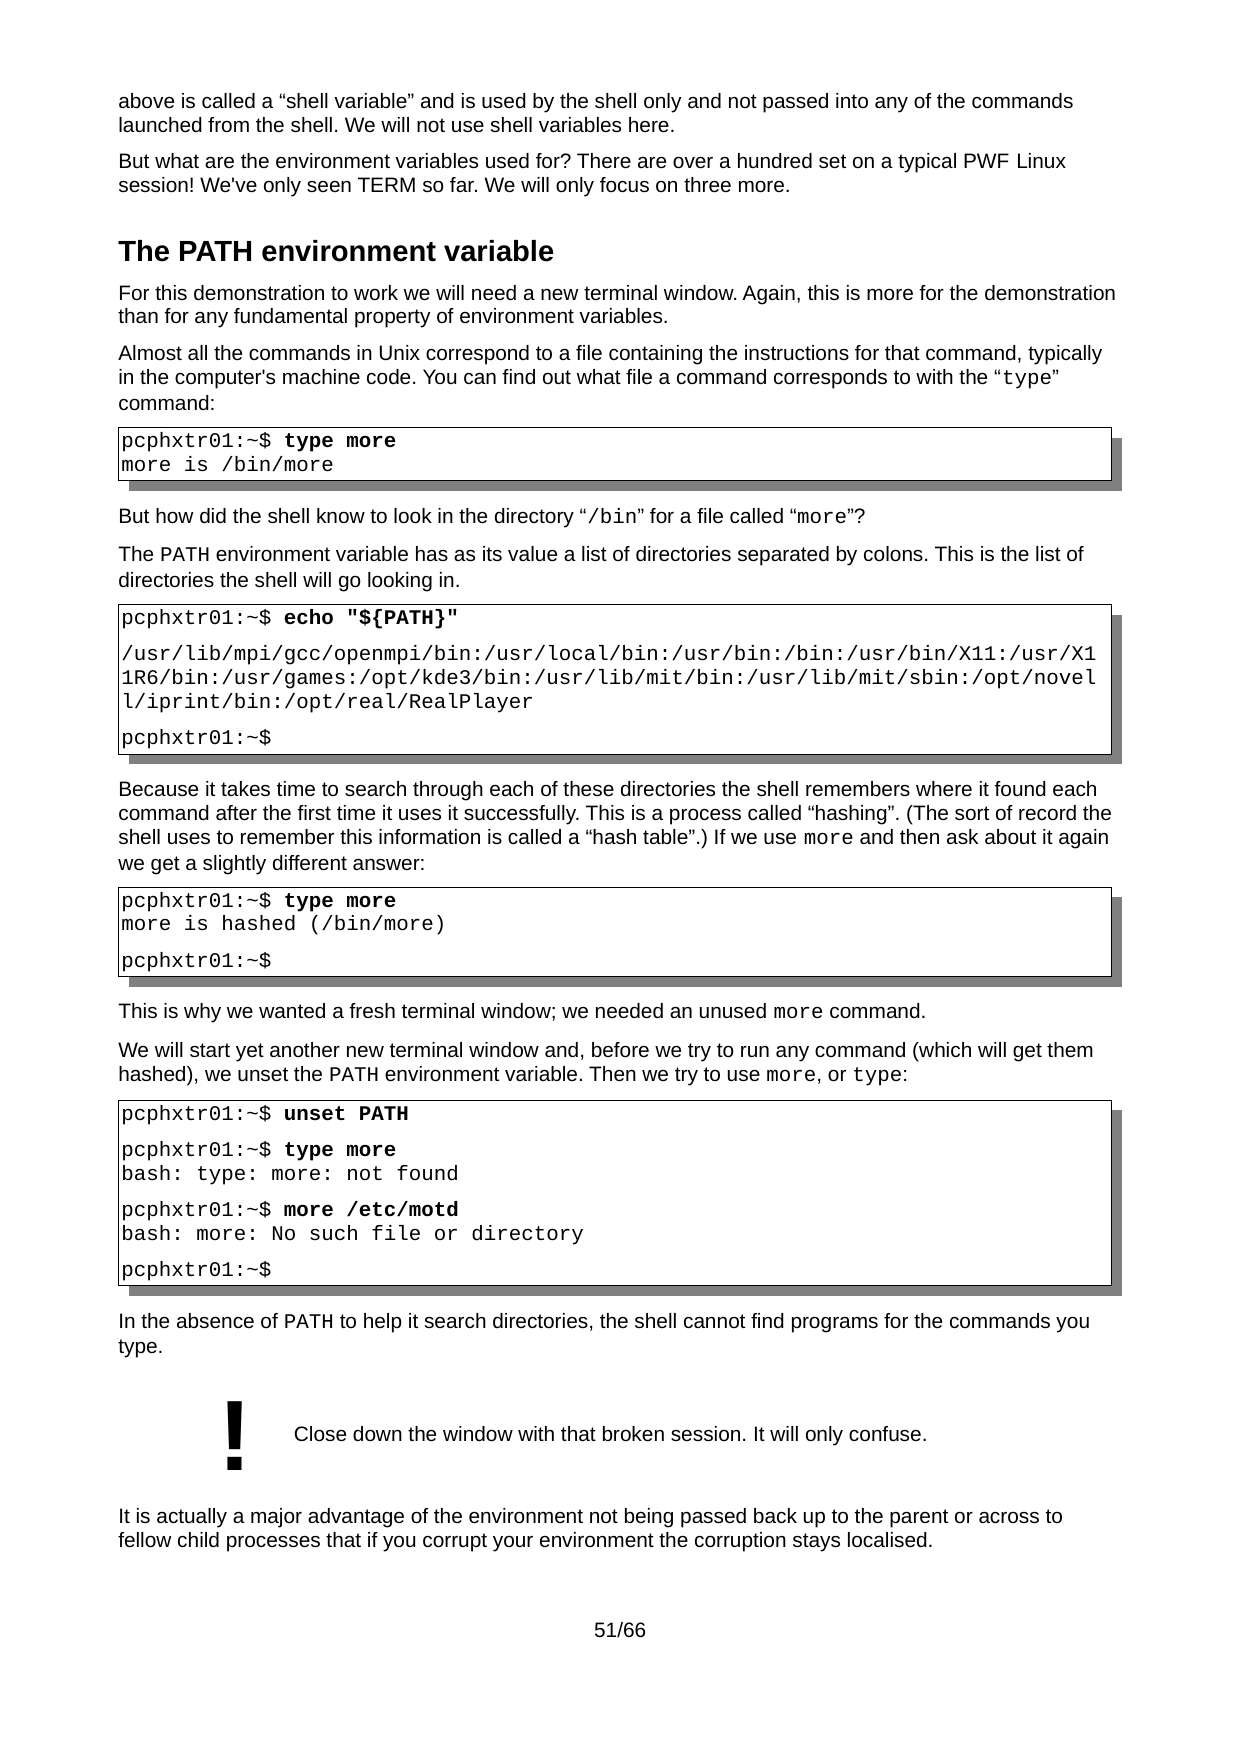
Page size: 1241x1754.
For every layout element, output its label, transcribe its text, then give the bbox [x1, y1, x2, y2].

text pcphxtr01:~$ more /etc/motd bash: more: No such file or directory [119, 1196, 1111, 1246]
text In the absence of PATH to help it search directories, the shell cannot find programs for the commands you type. [118, 1308, 1122, 1358]
text /usr/lib/mpi/gcc/openmpi/bin:/usr/local/bin:/usr/bin:/bin:/usr/bin/X11:/usr/X1 1R6/bin:/usr/games:/opt/kde3/bin:/usr/lib/mit/bin:/usr/lib/mit/sbin:/opt/novel l/iprint/bin:/opt/real/RealPlayer [119, 640, 1111, 714]
table_header Close down the window with that broken session. It will only confuse. [294, 1377, 1048, 1492]
text pcphxtr01:~$ type more more is /bin/more [119, 428, 1111, 480]
text pcphxtr01:~$ unset PATH [119, 1101, 1111, 1127]
text Because it takes time to search through each of these directories the shell remembers where it found each command after the first time it uses it successfully. This is a process called “hashing”. (The sort of record the shell uses to remember this information is called a “hash table”.) If we use more and then ask about it again we get a slightly different answer: [118, 777, 1122, 874]
text pcphxtr01:~$ [119, 724, 1111, 753]
text It is actually a major advantage of the environment not being passed back up to the parent or across to fellow child processes that if you corrupt your environment the corruption stays localised. [118, 1503, 1122, 1551]
text But what are the environment variables used for? There are over a hundred set on a typical PWF Linux session! We've only seen TERM so far. We will only focus on three more. [118, 149, 1122, 197]
subtitle The PATH environment variable [118, 234, 1122, 268]
text Almost all the commands in Unix correspond to a file containing the instructions for that command, typically in the computer's machine code. You can find out what file a command corresponds to with the “type” command: [118, 341, 1122, 414]
text But how did the shell know to look in the directory “/bin” for a file called “more”? [118, 503, 1122, 529]
text pcphxtr01:~$ [119, 947, 1111, 976]
text above is called a “shell variable” and is used by the shell only and not passed into any of the commands launched from the shell. We will not use shell variables here. [118, 88, 1122, 136]
text pcphxtr01:~$ echo "${PATH}" [119, 605, 1111, 631]
text pcphxtr01:~$ type more bash: type: more: not found [119, 1136, 1111, 1186]
text The PATH environment variable has as its value a list of directories separated by colons. This is the list of directories the shell will go looking in. [118, 542, 1122, 592]
text This is why we wanted a fresh terminal window; we needed an unused more command. [118, 999, 1122, 1025]
table_header ! [177, 1377, 294, 1492]
text pcphxtr01:~$ type more more is hashed (/bin/more) [119, 888, 1111, 937]
text We will start yet another new terminal window and, before we try to run any command (which will get them hashed), we unset the PATH environment variable. Then we try to use more, or type: [118, 1038, 1122, 1087]
text For this demonstration to work we will need a new terminal window. Again, this is more for the demonstration than for any fundamental property of environment variables. [118, 280, 1122, 328]
text pcphxtr01:~$ [119, 1256, 1111, 1285]
